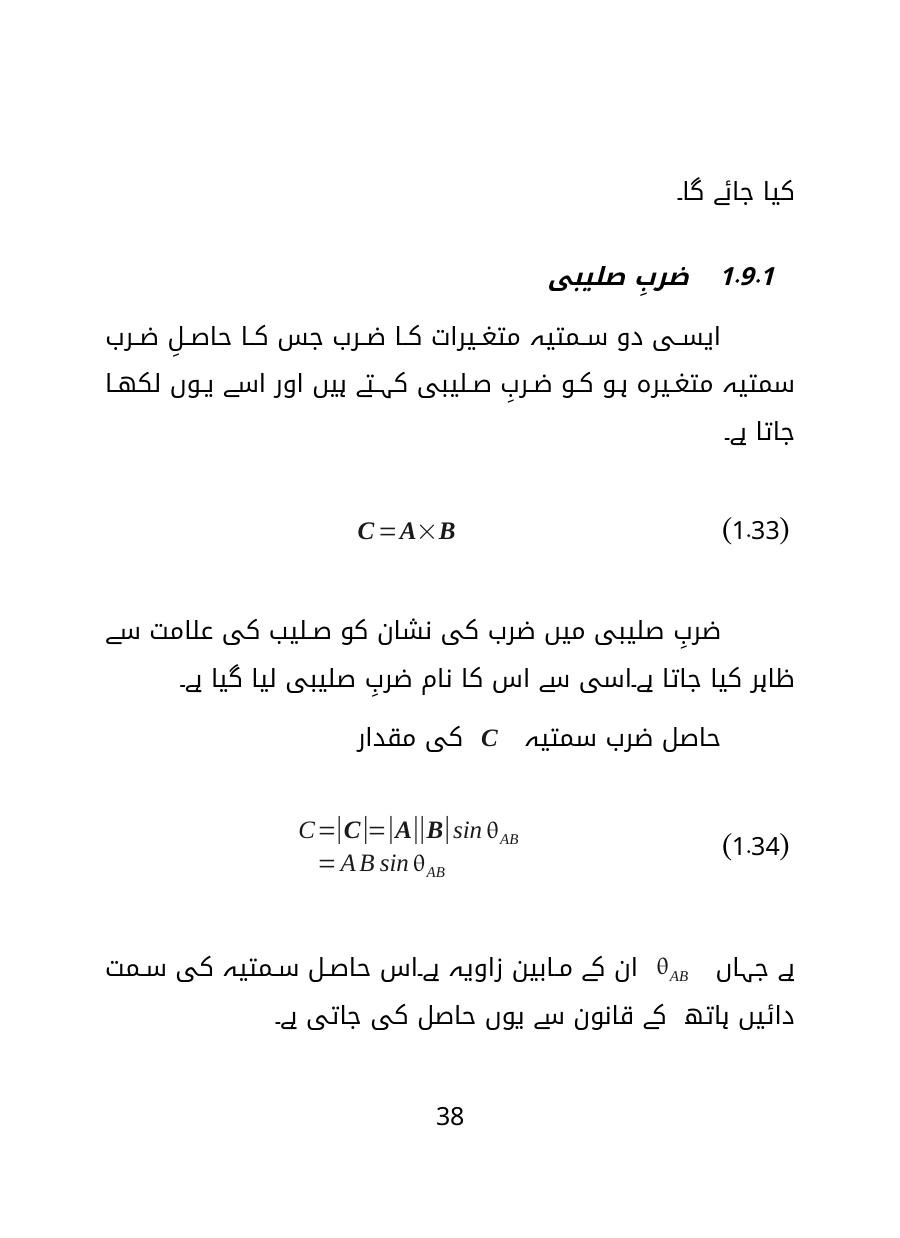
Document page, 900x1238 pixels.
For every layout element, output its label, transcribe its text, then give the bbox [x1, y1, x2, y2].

table_header (1.33) [700, 502, 795, 573]
text ایسی دو سمتیہ متغیرات کا ضرب جس کا حاصلِ ضرب سمتیہ متغیرہ ہو کو ضربِ صلیبی کہتے ہیں اور اسے یوں لکھا جاتا ہے۔ [105, 313, 795, 456]
text حاصل ضرب سمتیہ کی مقدار [105, 715, 795, 762]
table_header (1.34) [703, 809, 795, 898]
subtitle ضربِ صلیبی [105, 253, 718, 301]
table_header [105, 809, 703, 898]
text ضربِ صلیبی میں ضرب کی نشان کو صلیب کی علامت سے ظاہر کیا جاتا ہے۔اسی سے اس کا نام ضربِ صلیبی لیا گیا ہے۔ [105, 607, 795, 702]
table_header [105, 502, 700, 573]
text کیا جائے گا۔ [105, 168, 795, 216]
text ہے جہاں ان کے مابین زاویہ ہے۔اس حاصل سمتیہ کی سمت دائیں ہاتھ کے قانون سے یوں حاصل کی جاتی ہے۔ [105, 945, 795, 1039]
